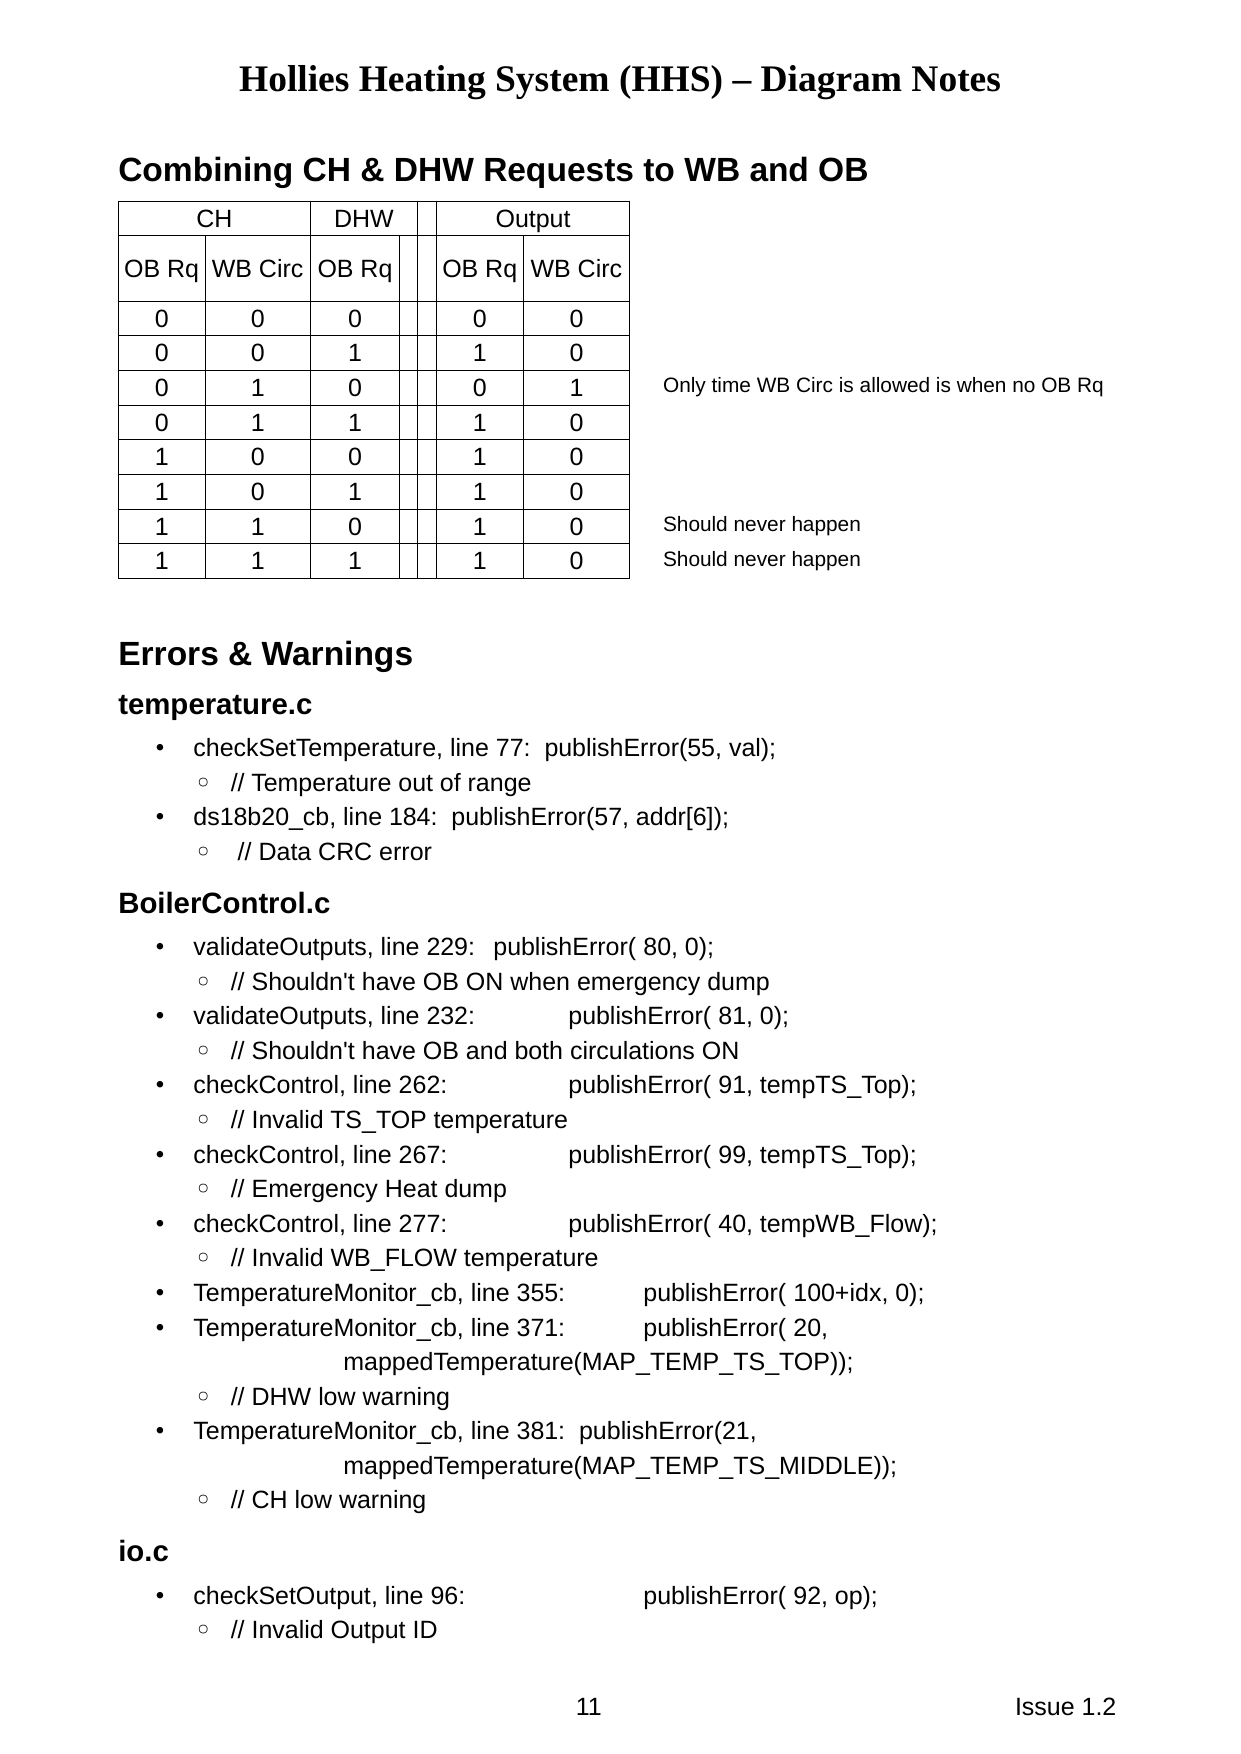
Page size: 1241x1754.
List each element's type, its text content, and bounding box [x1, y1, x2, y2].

table_cell 0 [311, 510, 399, 543]
table_cell 0 [524, 544, 629, 578]
subtitle Combining CH & DHW Requests to WB and OB [118, 149, 1122, 188]
table_cell [418, 510, 436, 543]
table_cell 1 [119, 475, 205, 509]
table_cell 0 [524, 336, 629, 370]
table_cell [400, 236, 417, 301]
table_cell 1 [206, 406, 310, 439]
list checkControl, line 262: publishError( 91, tempTS_Top); [156, 1070, 1122, 1099]
table_cell OB Rq [119, 236, 205, 301]
table_cell 1 [437, 336, 523, 370]
table_header CH [119, 202, 310, 235]
table_cell 0 [119, 371, 205, 404]
table_cell 0 [206, 440, 310, 474]
table_cell 1 [311, 475, 399, 509]
subtitle BoilerControl.c [118, 886, 1122, 919]
table_cell 1 [119, 510, 205, 543]
table_cell 0 [437, 371, 523, 404]
table_header [660, 201, 1122, 235]
table_cell 1 [119, 544, 205, 578]
table_cell 0 [119, 336, 205, 370]
table_cell 0 [311, 302, 399, 335]
table_cell [418, 475, 436, 509]
table_cell 0 [524, 302, 629, 335]
table_cell 1 [311, 336, 399, 370]
list TemperatureMonitor_cb, line 381: publishError(21, mappedTemperature(MAP_TEMP_TS_MIDDLE)); [156, 1416, 1122, 1479]
table_cell [660, 405, 1122, 439]
table_cell Should never happen [660, 543, 1122, 578]
table_cell [630, 509, 660, 543]
list ds18b20_cb, line 184: publishError(57, addr[6]); [156, 802, 1122, 831]
table_cell 0 [206, 336, 310, 370]
list checkControl, line 277: publishError( 40, tempWB_Flow); [156, 1209, 1122, 1238]
table_cell [660, 335, 1122, 370]
table_cell 1 [311, 544, 399, 578]
list // Shouldn't have OB and both circulations ON [193, 1036, 1122, 1065]
table_cell OB Rq [311, 236, 399, 301]
subtitle Errors & Warnings [118, 633, 1122, 672]
table_cell WB Circ [206, 236, 310, 301]
table_cell [660, 301, 1122, 335]
list // Temperature out of range [193, 767, 1122, 796]
table_header Output [437, 202, 629, 235]
table_cell [630, 543, 660, 578]
table_header [418, 202, 436, 235]
table_cell 0 [524, 475, 629, 509]
table_cell 1 [206, 510, 310, 543]
table_cell 1 [437, 406, 523, 439]
table_cell 1 [119, 440, 205, 474]
table_header [630, 201, 660, 235]
table_cell 1 [437, 544, 523, 578]
list checkSetOutput, line 96: publishError( 92, op); [156, 1581, 1122, 1609]
table_cell [400, 371, 417, 404]
list validateOutputs, line 232: publishError( 81, 0); [156, 1001, 1122, 1030]
table_cell [630, 335, 660, 370]
table_cell 1 [206, 544, 310, 578]
list // Invalid WB_FLOW temperature [193, 1243, 1122, 1272]
list // Invalid Output ID [193, 1615, 1122, 1644]
table_cell 0 [437, 302, 523, 335]
subtitle io.c [118, 1534, 1122, 1568]
table_cell [400, 406, 417, 439]
table_cell [418, 236, 436, 301]
list // DHW low warning [193, 1382, 1122, 1410]
subtitle temperature.c [118, 687, 1122, 720]
table_cell [418, 440, 436, 474]
table_cell [630, 439, 660, 474]
table_cell Only time WB Circ is allowed is when no OB Rq [660, 370, 1122, 404]
table_cell 1 [437, 440, 523, 474]
list checkSetTemperature, line 77: publishError(55, val); [156, 733, 1122, 762]
list TemperatureMonitor_cb, line 355: publishError( 100+idx, 0); [156, 1278, 1122, 1307]
table_cell [418, 302, 436, 335]
list // Shouldn't have OB ON when emergency dump [193, 967, 1122, 996]
table_cell [418, 336, 436, 370]
table_cell [400, 336, 417, 370]
list TemperatureMonitor_cb, line 371: publishError( 20, mappedTemperature(MAP_TEMP_TS_TOP)); [156, 1312, 1122, 1376]
table_cell 1 [206, 371, 310, 404]
table_cell 0 [119, 302, 205, 335]
table_cell 0 [311, 371, 399, 404]
table_cell [660, 235, 1122, 301]
table_cell [418, 406, 436, 439]
table_cell [660, 439, 1122, 474]
table_header DHW [311, 202, 417, 235]
table_cell 1 [524, 371, 629, 404]
table_cell [630, 405, 660, 439]
table_cell [400, 544, 417, 578]
table_cell WB Circ [524, 236, 629, 301]
table_cell 1 [437, 475, 523, 509]
list validateOutputs, line 229: publishError( 80, 0); [156, 932, 1122, 961]
table_cell [400, 302, 417, 335]
table_cell OB Rq [437, 236, 523, 301]
table_cell Should never happen [660, 509, 1122, 543]
table_cell [630, 301, 660, 335]
table_cell 1 [437, 510, 523, 543]
table_cell 0 [524, 440, 629, 474]
table_cell [630, 370, 660, 404]
list // Emergency Heat dump [193, 1174, 1122, 1203]
table_cell 0 [311, 440, 399, 474]
table_cell [418, 371, 436, 404]
table_cell 0 [206, 302, 310, 335]
table_cell 0 [524, 406, 629, 439]
table_cell [630, 474, 660, 509]
list // Data CRC error [193, 837, 1122, 866]
table_cell [400, 510, 417, 543]
list // CH low warning [193, 1485, 1122, 1514]
table_cell [630, 235, 660, 301]
list // Invalid TS_TOP temperature [193, 1105, 1122, 1134]
list checkControl, line 267: publishError( 99, tempTS_Top); [156, 1139, 1122, 1168]
table_cell [400, 475, 417, 509]
table_cell [418, 544, 436, 578]
table_cell 0 [206, 475, 310, 509]
table_cell 0 [524, 510, 629, 543]
table_cell [660, 474, 1122, 509]
table_cell [400, 440, 417, 474]
table_cell 0 [119, 406, 205, 439]
table_cell 1 [311, 406, 399, 439]
